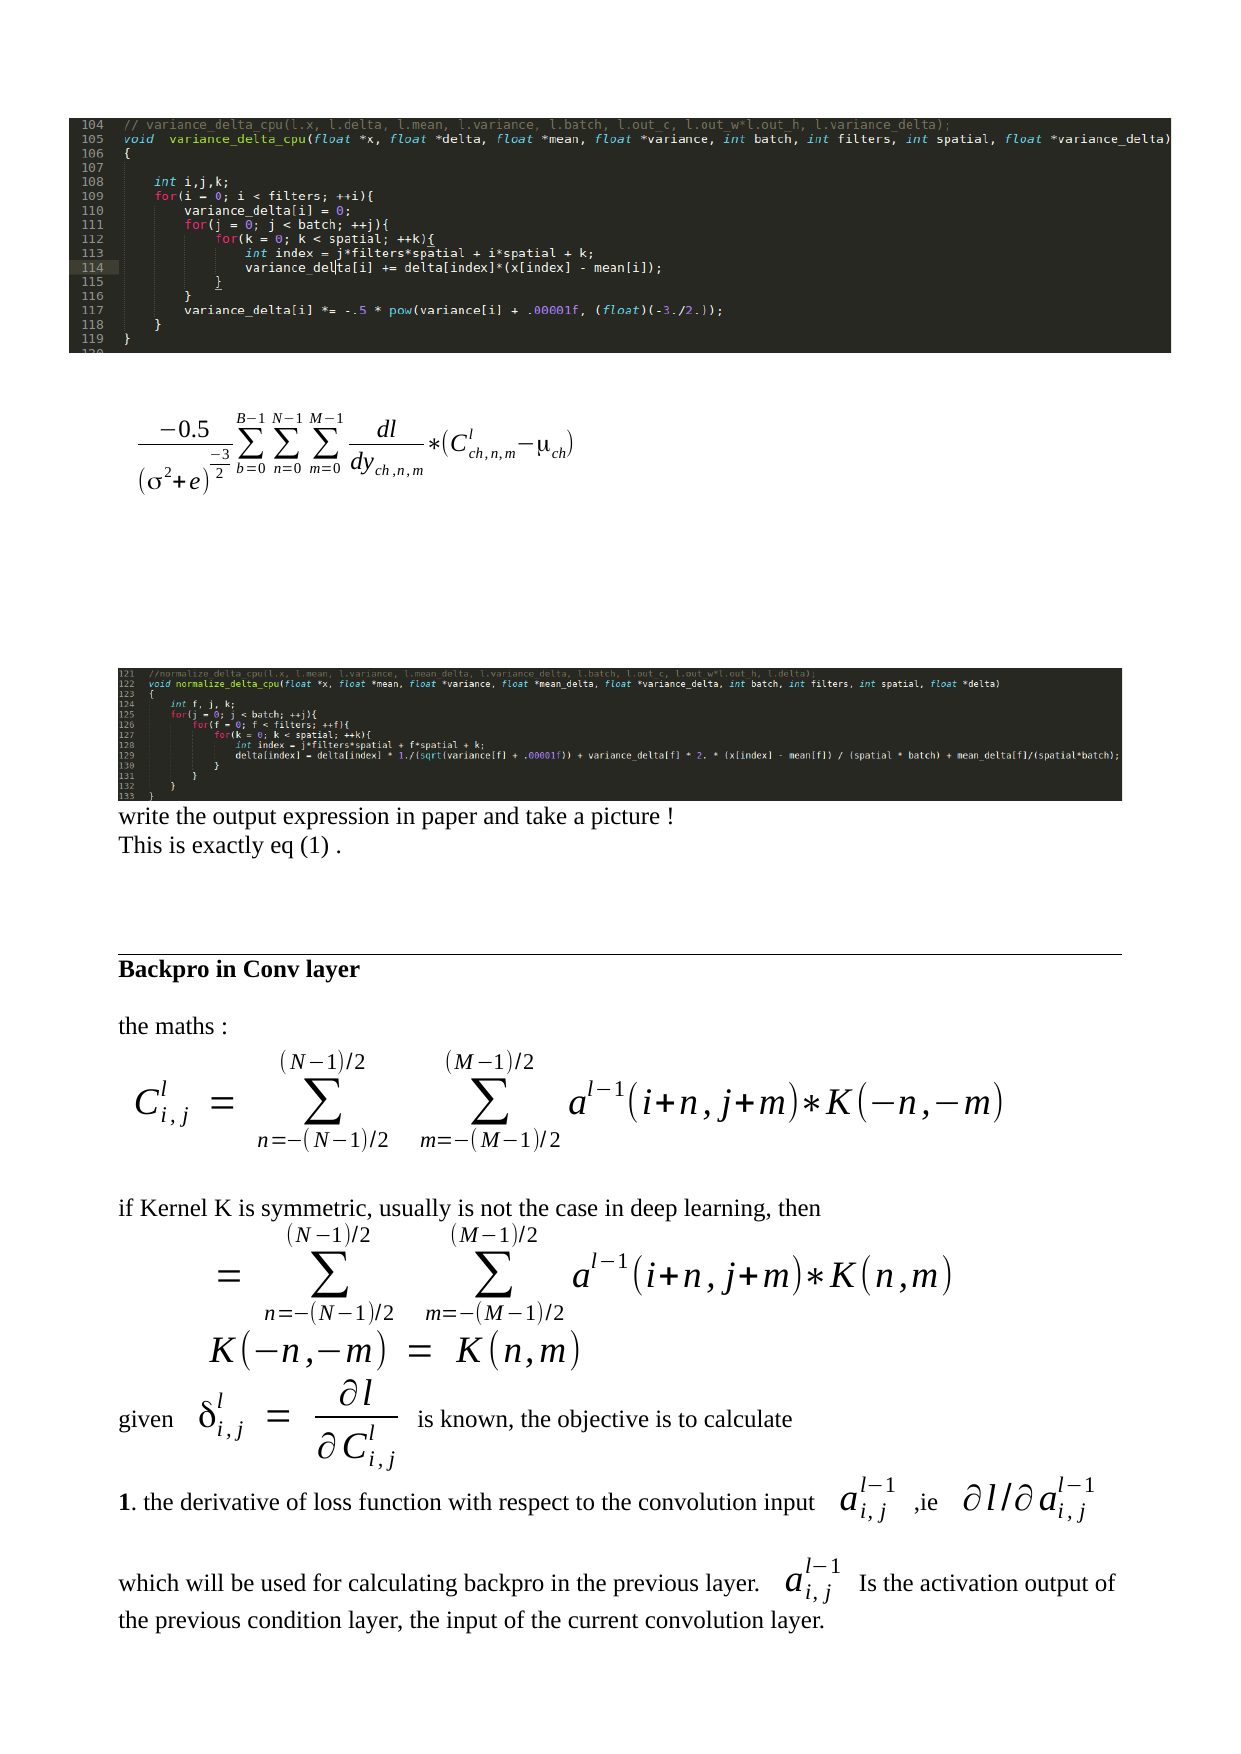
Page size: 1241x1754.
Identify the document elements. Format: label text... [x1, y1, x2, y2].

text write the output expression in paper and take a picture ! [118, 801, 1122, 830]
picture [118, 668, 1123, 801]
text This is exactly eq (1) . [118, 830, 1122, 858]
text which will be used for calculating backpro in the previous layer. Is the activation output of the previous condition layer, the input of the current convolution layer. [118, 1553, 1122, 1634]
text the maths : [118, 1011, 1122, 1040]
picture [69, 118, 1172, 353]
text Backpro in Conv layer [118, 955, 1122, 982]
text 1. the derivative of loss function with respect to the convolution input ,ie [118, 1472, 1122, 1524]
text given is known, the objective is to calculate [118, 1373, 1122, 1472]
text if Kernel K is symmetric, usually is not the case in deep learning, then [118, 1193, 1122, 1222]
